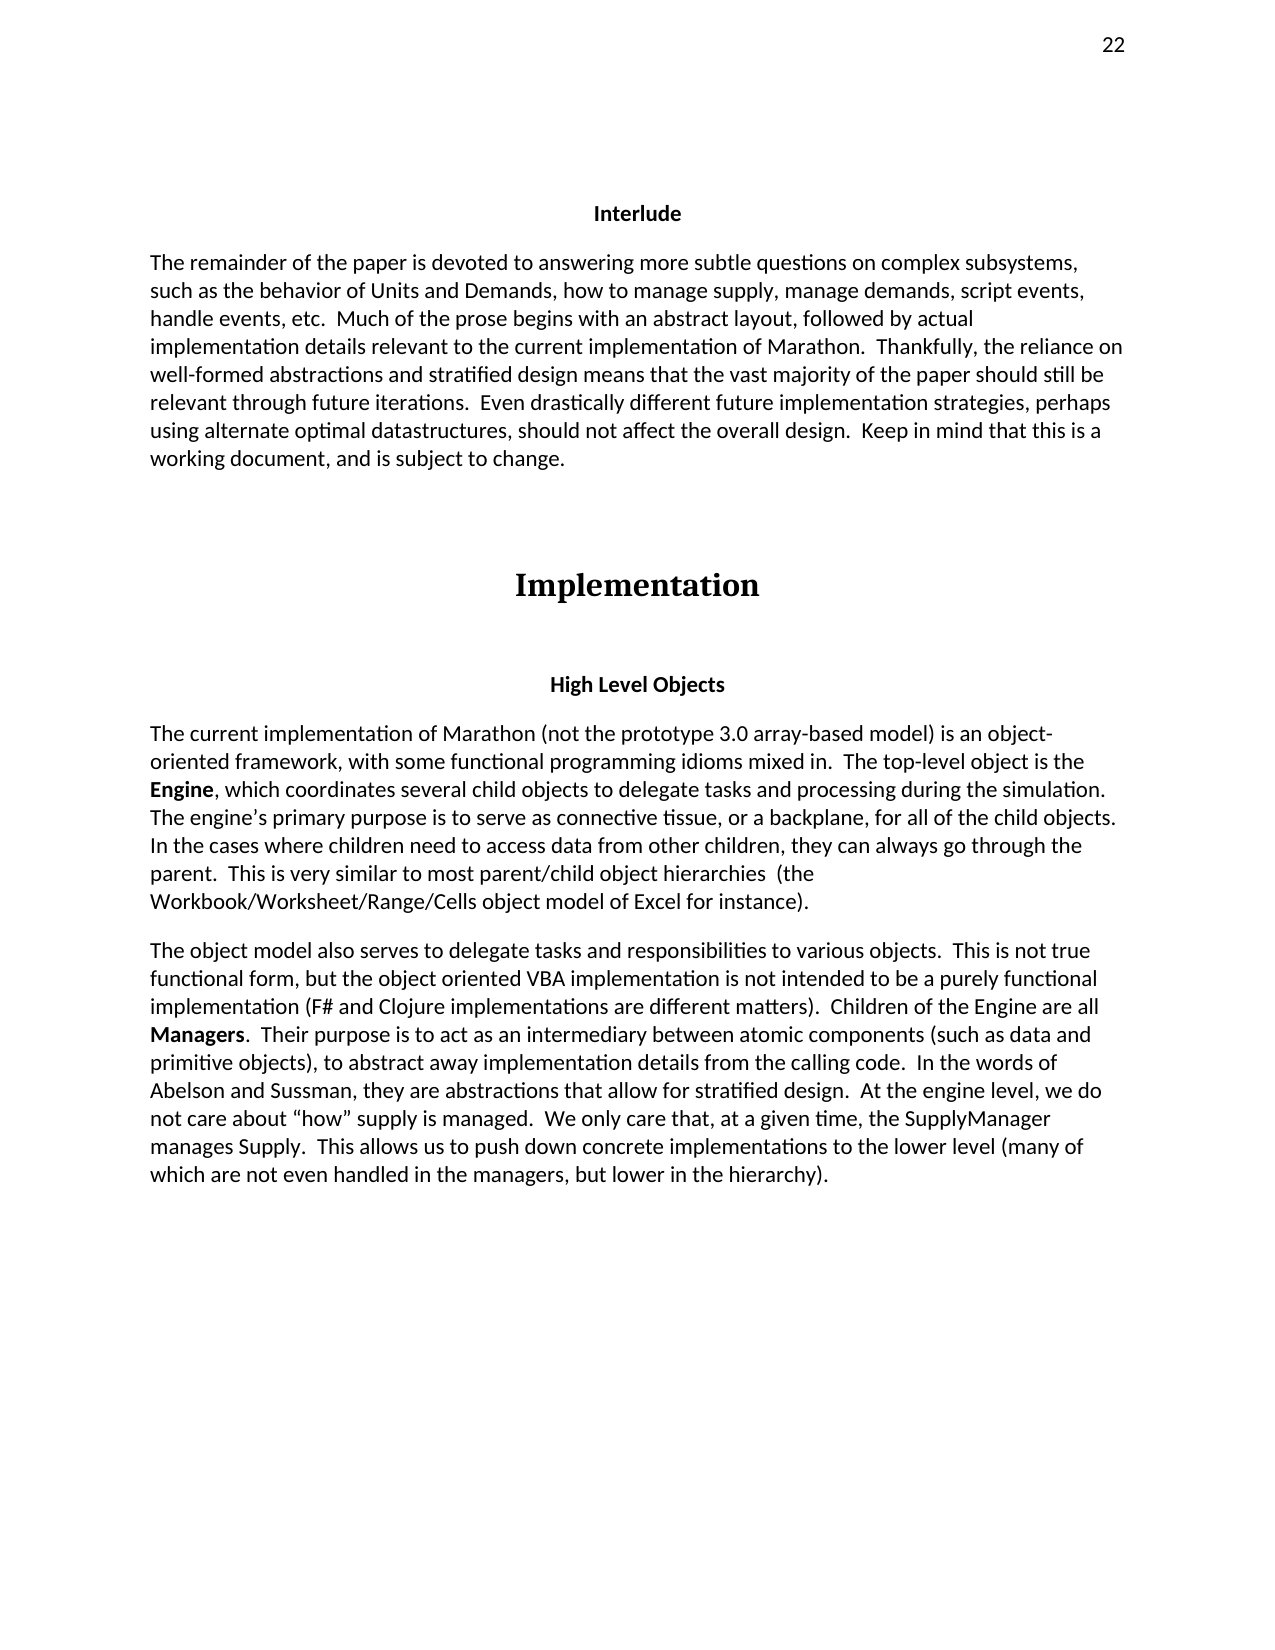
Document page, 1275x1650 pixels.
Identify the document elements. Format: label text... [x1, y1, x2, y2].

text The remainder of the paper is devoted to answering more subtle questions on complex subsystems, such as the behavior of Units and Demands, how to manage supply, manage demands, script events, handle events, etc. Much of the prose begins with an abstract layout, followed by actual implementation details relevant to the current implementation of Marathon. Thankfully, the reliance on well-formed abstractions and stratified design means that the vast majority of the paper should still be relevant through future iterations. Even drastically different future implementation strategies, perhaps using alternate optimal datastructures, should not affect the overall design. Keep in mind that this is a working document, and is subject to change. [150, 248, 1125, 472]
text High Level Objects [150, 670, 1125, 698]
subtitle Implementation [150, 567, 1125, 605]
text Interlude [150, 199, 1125, 227]
text The object model also serves to delegate tasks and responsibilities to various objects. This is not true functional form, but the object oriented VBA implementation is not intended to be a purely functional implementation (F# and Clojure implementations are different matters). Children of the Engine are all Managers. Their purpose is to act as an intermediary between atomic components (such as data and primitive objects), to abstract away implementation details from the calling code. In the words of Abelson and Sussman, they are abstractions that allow for stratified design. At the engine level, we do not care about “how” supply is managed. We only care that, at a given time, the SupplyManager manages Supply. This allows us to push down concrete implementations to the lower level (many of which are not even handled in the managers, but lower in the hierarchy). [150, 936, 1125, 1188]
text The current implementation of Marathon (not the prototype 3.0 array-based model) is an object-oriented framework, with some functional programming idioms mixed in. The top-level object is the Engine, which coordinates several child objects to delegate tasks and processing during the simulation. The engine’s primary purpose is to serve as connective tissue, or a backplane, for all of the child objects. In the cases where children need to access data from other children, they can always go through the parent. This is very similar to most parent/child object hierarchies (the Workbook/Worksheet/Range/Cells object model of Excel for instance). [150, 719, 1125, 915]
